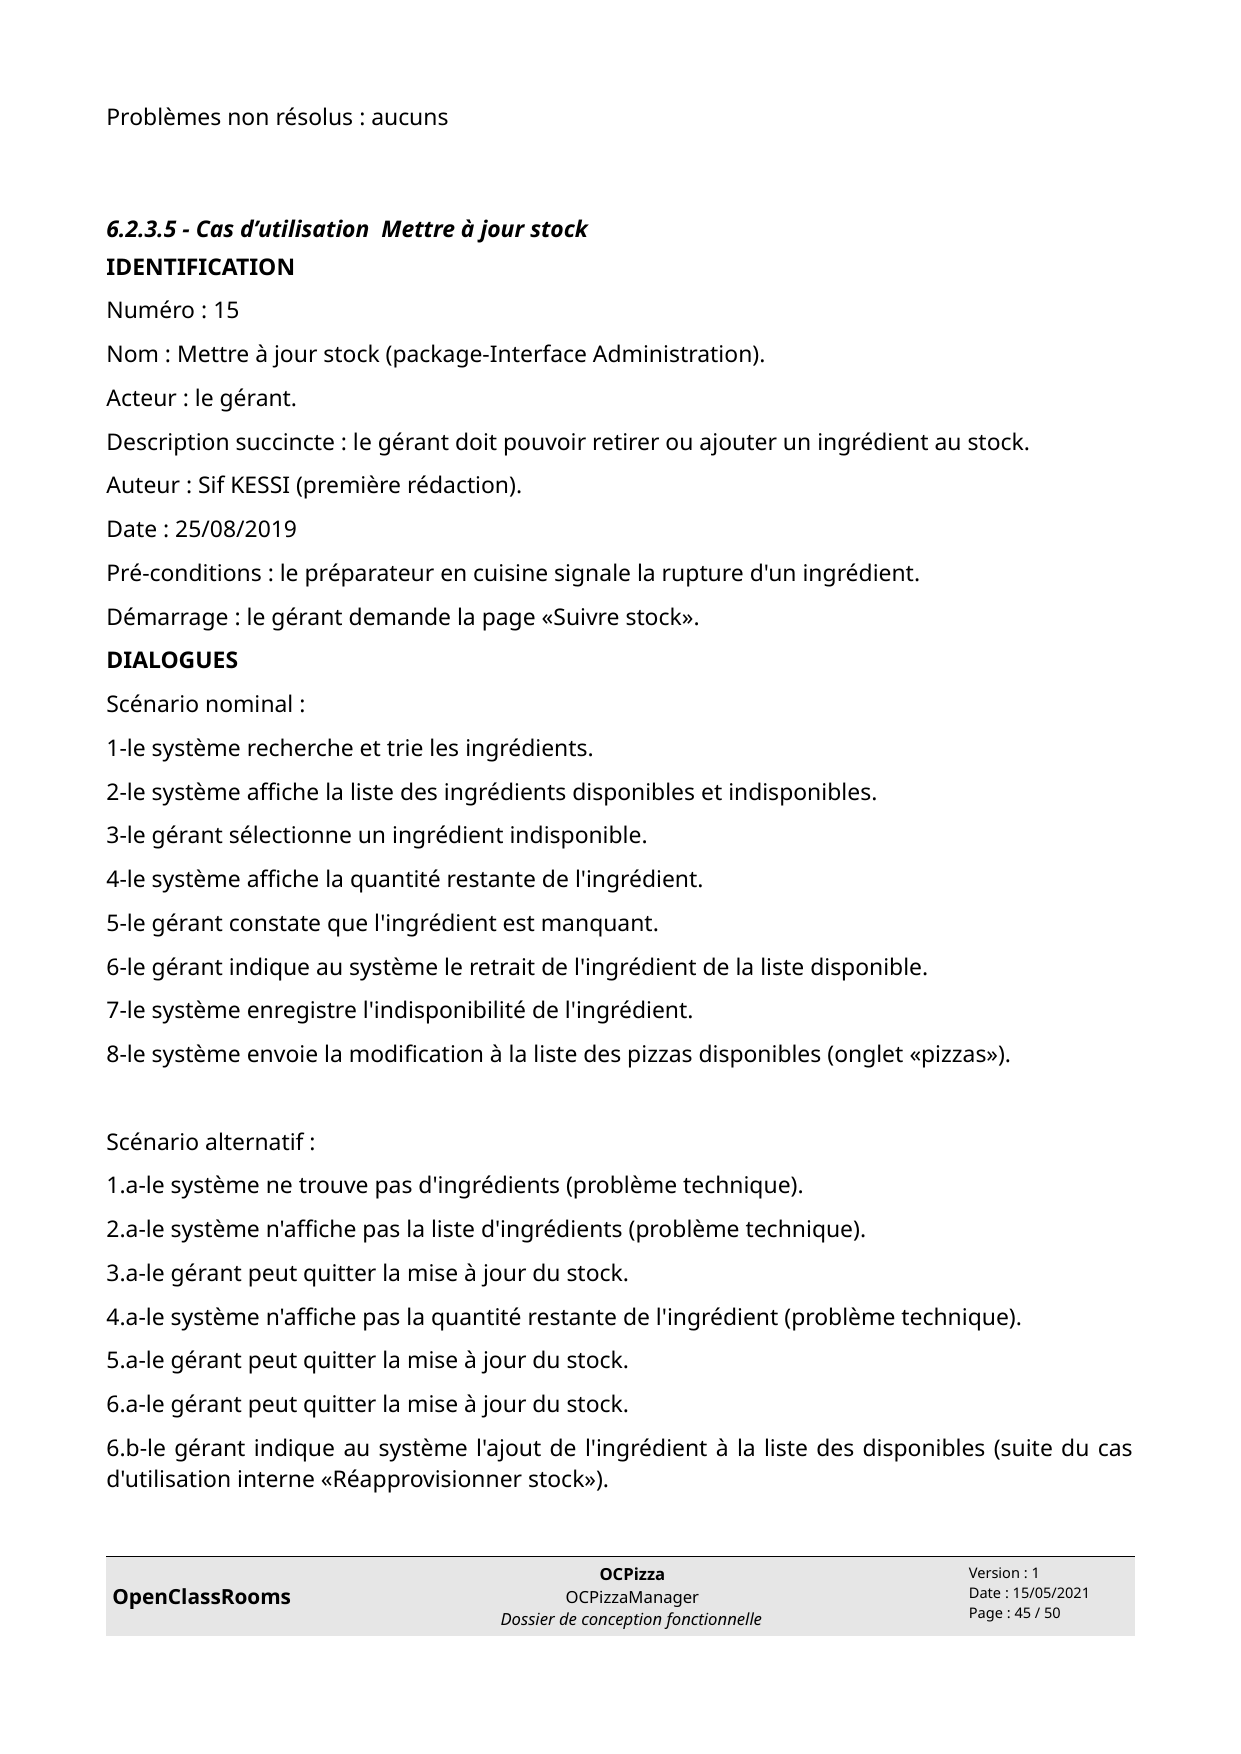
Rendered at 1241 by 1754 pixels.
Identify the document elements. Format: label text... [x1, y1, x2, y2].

text Numéro : 15 [106, 294, 1134, 325]
text 8-le système envoie la modification à la liste des pizzas disponibles (onglet «pizzas»). [106, 1038, 1134, 1069]
text 5.a-le gérant peut quitter la mise à jour du stock. [106, 1344, 1134, 1375]
text 2.a-le système n'affiche pas la liste d'ingrédients (problème technique). [106, 1213, 1134, 1244]
text 3.a-le gérant peut quitter la mise à jour du stock. [106, 1257, 1134, 1288]
text Scénario nominal : [106, 688, 1134, 719]
text Description succincte : le gérant doit pouvoir retirer ou ajouter un ingrédient au stock. [106, 425, 1134, 457]
text Problèmes non résolus : aucuns [106, 100, 1134, 132]
text 6.b-le gérant indique au système l'ajout de l'ingrédient à la liste des disponibles (suite du cas d'utilisation interne «Réapprovisionner stock»). [106, 1432, 1134, 1494]
text IDENTIFICATION [106, 250, 1134, 282]
text 5-le gérant constate que l'ingrédient est manquant. [106, 907, 1134, 938]
text Date : 25/08/2019 [106, 513, 1134, 544]
text 7-le système enregistre l'indisponibilité de l'ingrédient. [106, 994, 1134, 1025]
text Auteur : Sif KESSI (première rédaction). [106, 469, 1134, 500]
text 2-le système affiche la liste des ingrédients disponibles et indisponibles. [106, 775, 1134, 807]
subtitle Cas d’utilisation Mettre à jour stock [106, 213, 1134, 244]
text 1-le système recherche et trie les ingrédients. [106, 732, 1134, 763]
text 6.a-le gérant peut quitter la mise à jour du stock. [106, 1388, 1134, 1419]
text 6-le gérant indique au système le retrait de l'ingrédient de la liste disponible. [106, 950, 1134, 982]
text Démarrage : le gérant demande la page «Suivre stock». [106, 600, 1134, 632]
text DIALOGUES [106, 644, 1134, 675]
text 4.a-le système n'affiche pas la quantité restante de l'ingrédient (problème technique). [106, 1300, 1134, 1332]
text 1.a-le système ne trouve pas d'ingrédients (problème technique). [106, 1169, 1134, 1200]
text Nom : Mettre à jour stock (package-Interface Administration). [106, 338, 1134, 369]
text Acteur : le gérant. [106, 382, 1134, 413]
text Scénario alternatif : [106, 1125, 1134, 1157]
text 4-le système affiche la quantité restante de l'ingrédient. [106, 863, 1134, 894]
text Pré-conditions : le préparateur en cuisine signale la rupture d'un ingrédient. [106, 557, 1134, 588]
text 3-le gérant sélectionne un ingrédient indisponible. [106, 819, 1134, 850]
